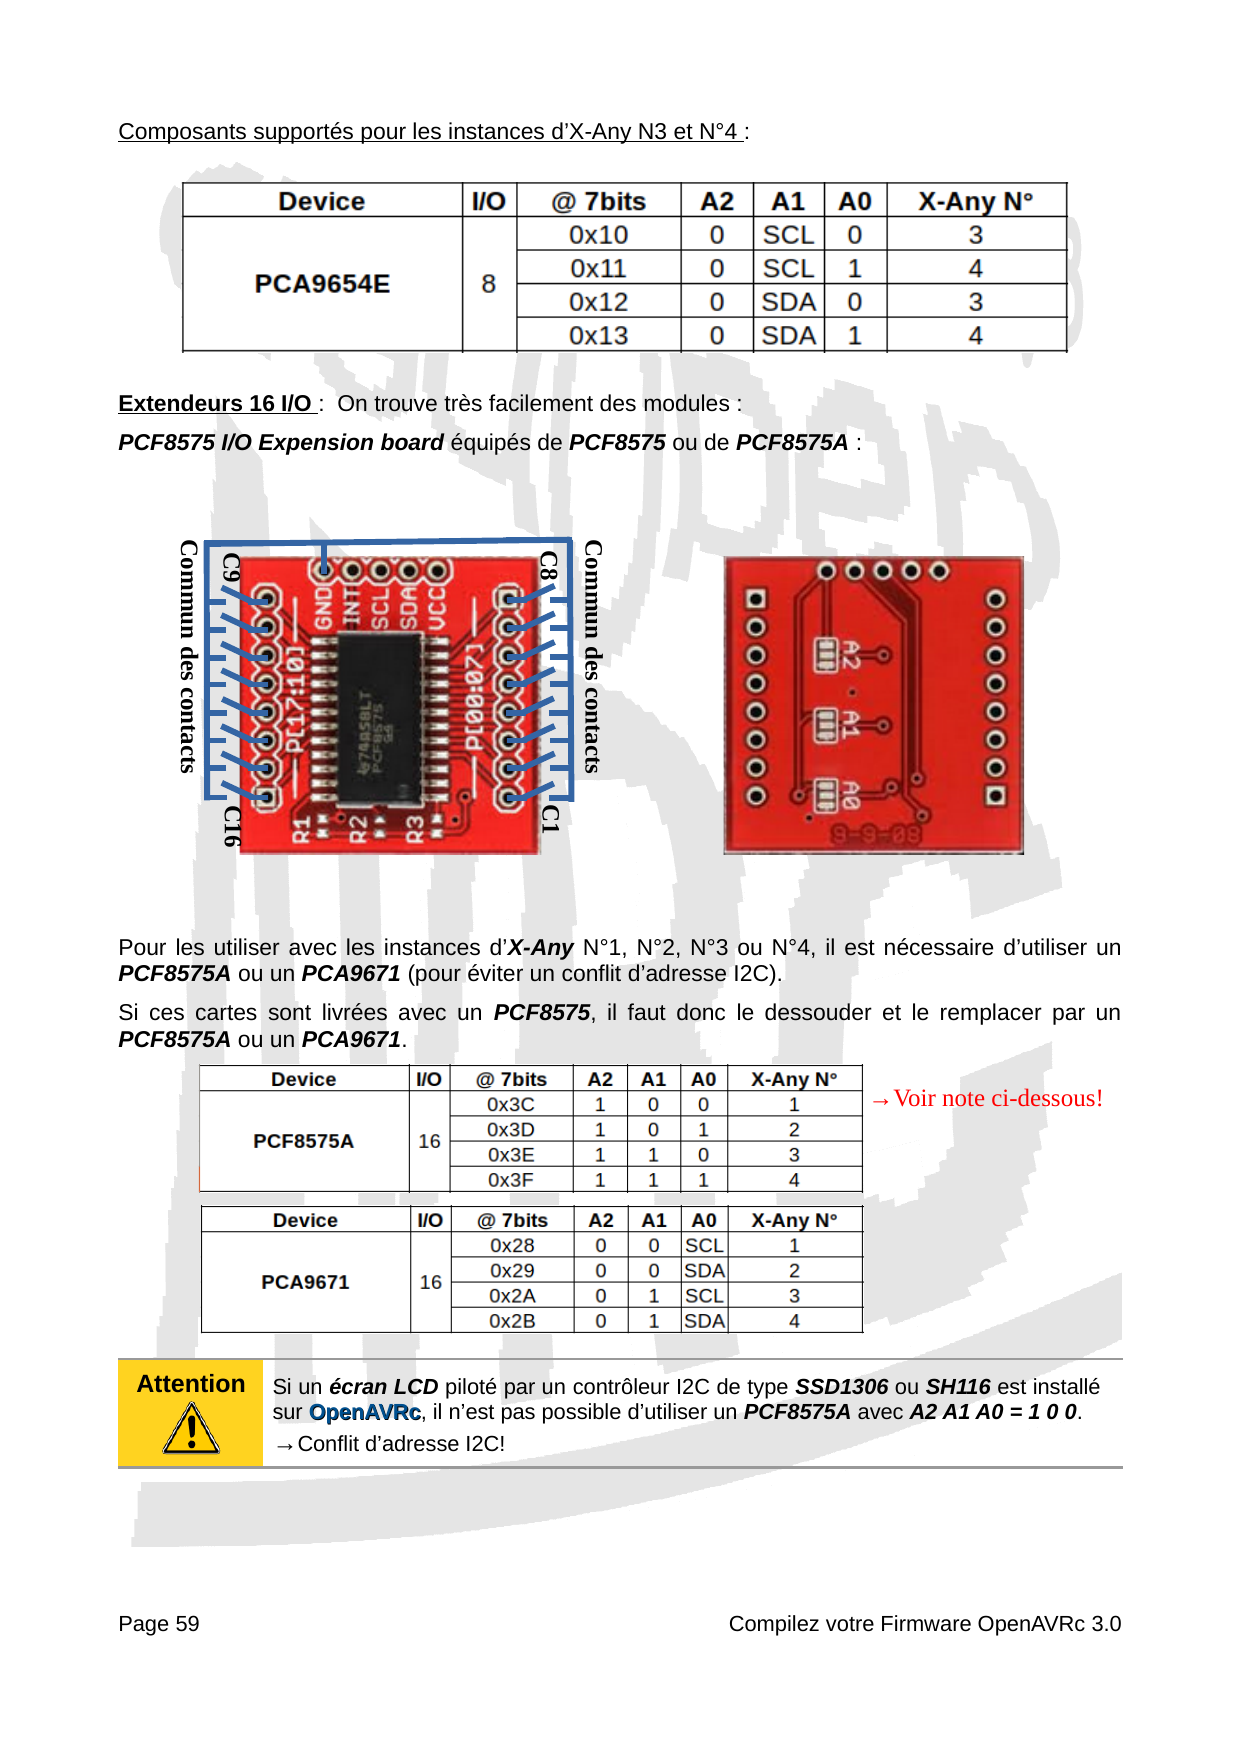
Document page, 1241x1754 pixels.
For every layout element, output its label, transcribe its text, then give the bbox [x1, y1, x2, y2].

picture [198, 1064, 864, 1193]
picture [158, 1397, 224, 1458]
text Composants supportés pour les instances d’X-Any N3 et N°4 : [118, 118, 1122, 144]
table_header Attention [118, 1360, 263, 1466]
text Extendeurs 16 I/O : On trouve très facilement des modules : [118, 390, 1122, 416]
table_header Si un écran LCD piloté par un contrôleur I2C de type SSD1306 ou SH116 est installé sur OpenAVRc, il n’est pas possible d’utiliser un PCF8575A avec A2 A1 A0 = 1 0 0. →Conflit d’adresse I2C! [264, 1360, 1122, 1466]
text PCF8575 I/O Expension board équipés de PCF8575 ou de PCF8575A : [118, 429, 1122, 455]
text Si ces cartes sont livrées avec un PCF8575, il faut donc le dessouder et le remplacer par un PCF8575A ou un PCA9671. [118, 999, 1122, 1052]
picture [181, 182, 1069, 353]
text Pour les utiliser avec les instances d’X-Any N°1, N°2, N°3 ou N°4, il est nécessaire d’utiliser un PCF8575A ou un PCA9671 (pour éviter un conflit d’adresse I2C). [118, 934, 1122, 987]
picture [239, 556, 542, 855]
picture [723, 556, 1025, 855]
picture [200, 1205, 864, 1334]
